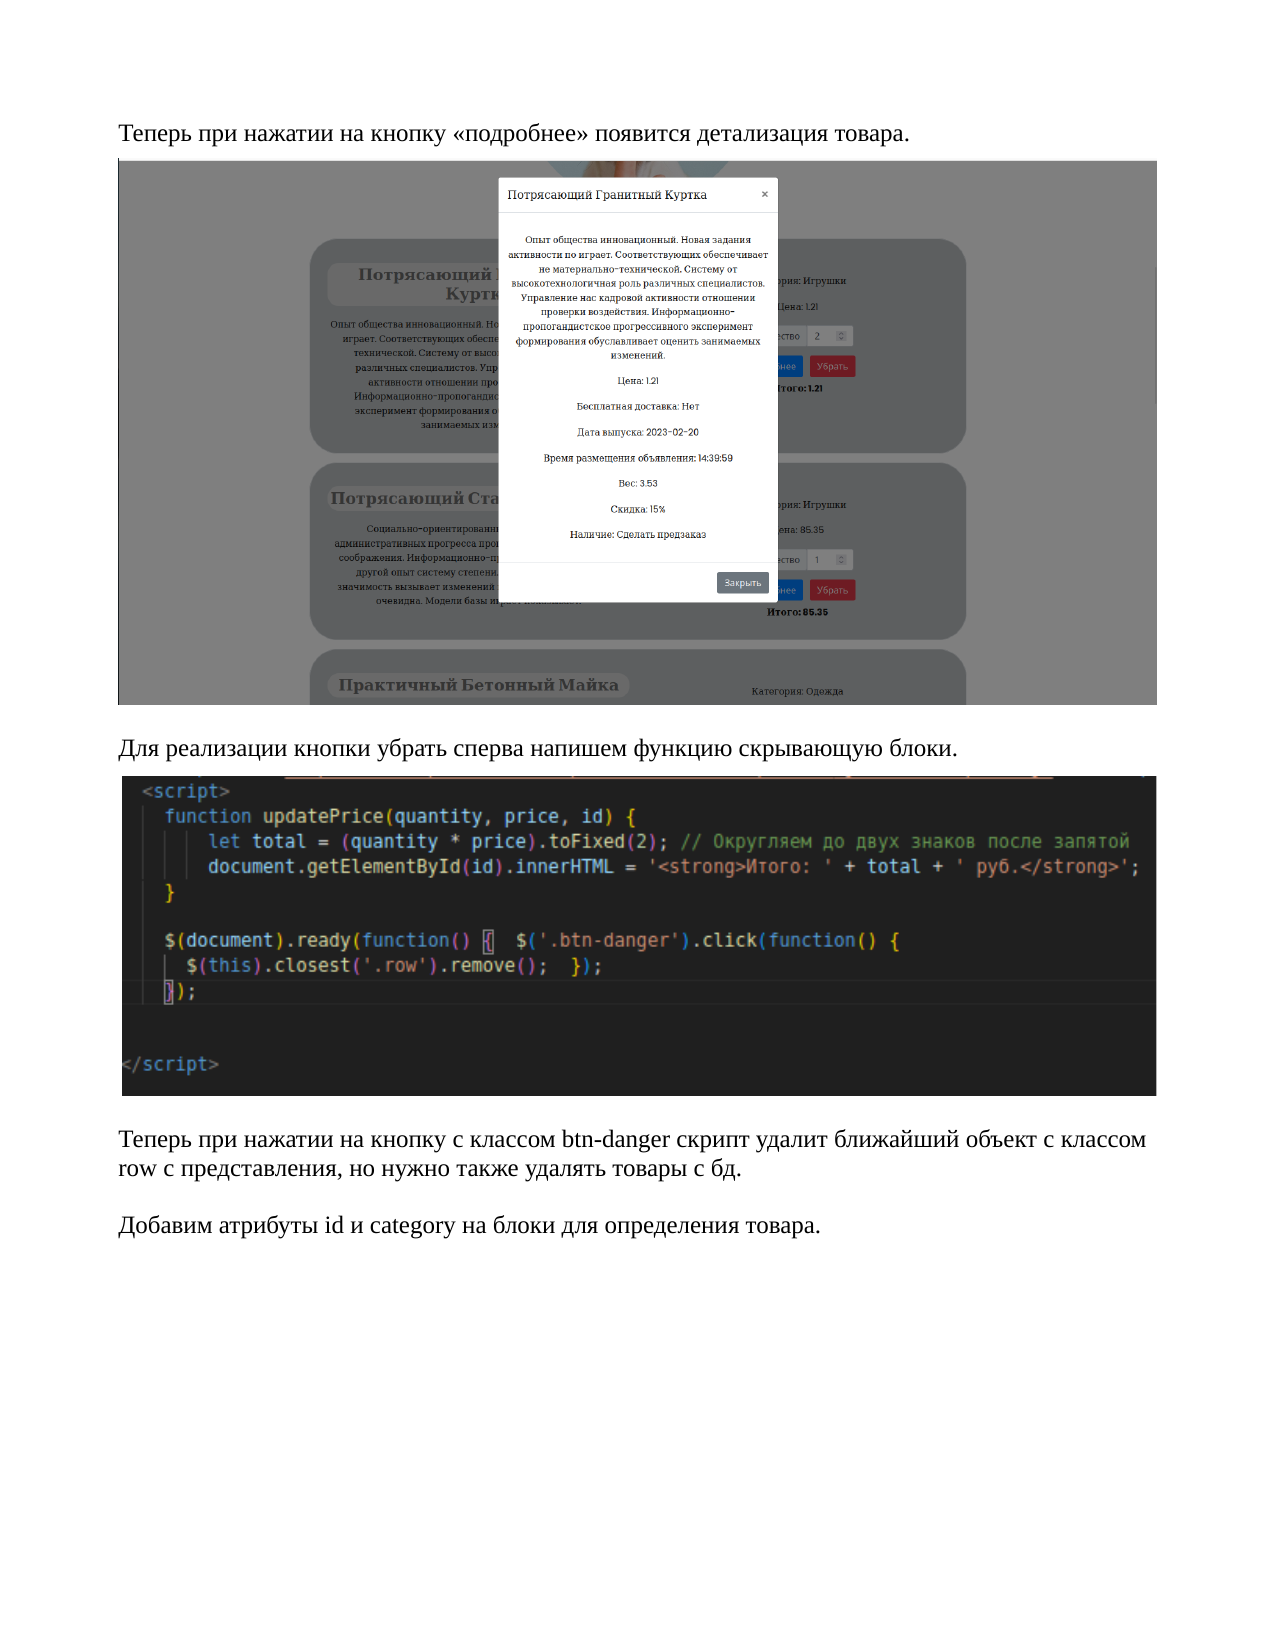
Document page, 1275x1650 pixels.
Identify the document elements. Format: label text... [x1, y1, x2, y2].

text Теперь при нажатии на кнопку «подробнее» появится детализация товара. [118, 118, 1157, 147]
text Добавим атрибуты id и category на блоки для определения товара. [118, 1210, 1157, 1239]
picture [122, 776, 1157, 1096]
text Для реализации кнопки убрать сперва напишем функцию скрывающую блоки. Теперь при нажатии на кнопку с классом btn-danger скрипт удалит ближайший объект с классом row с представления, но нужно также удалять товары с бд. [118, 733, 1157, 1181]
picture [118, 158, 1157, 705]
